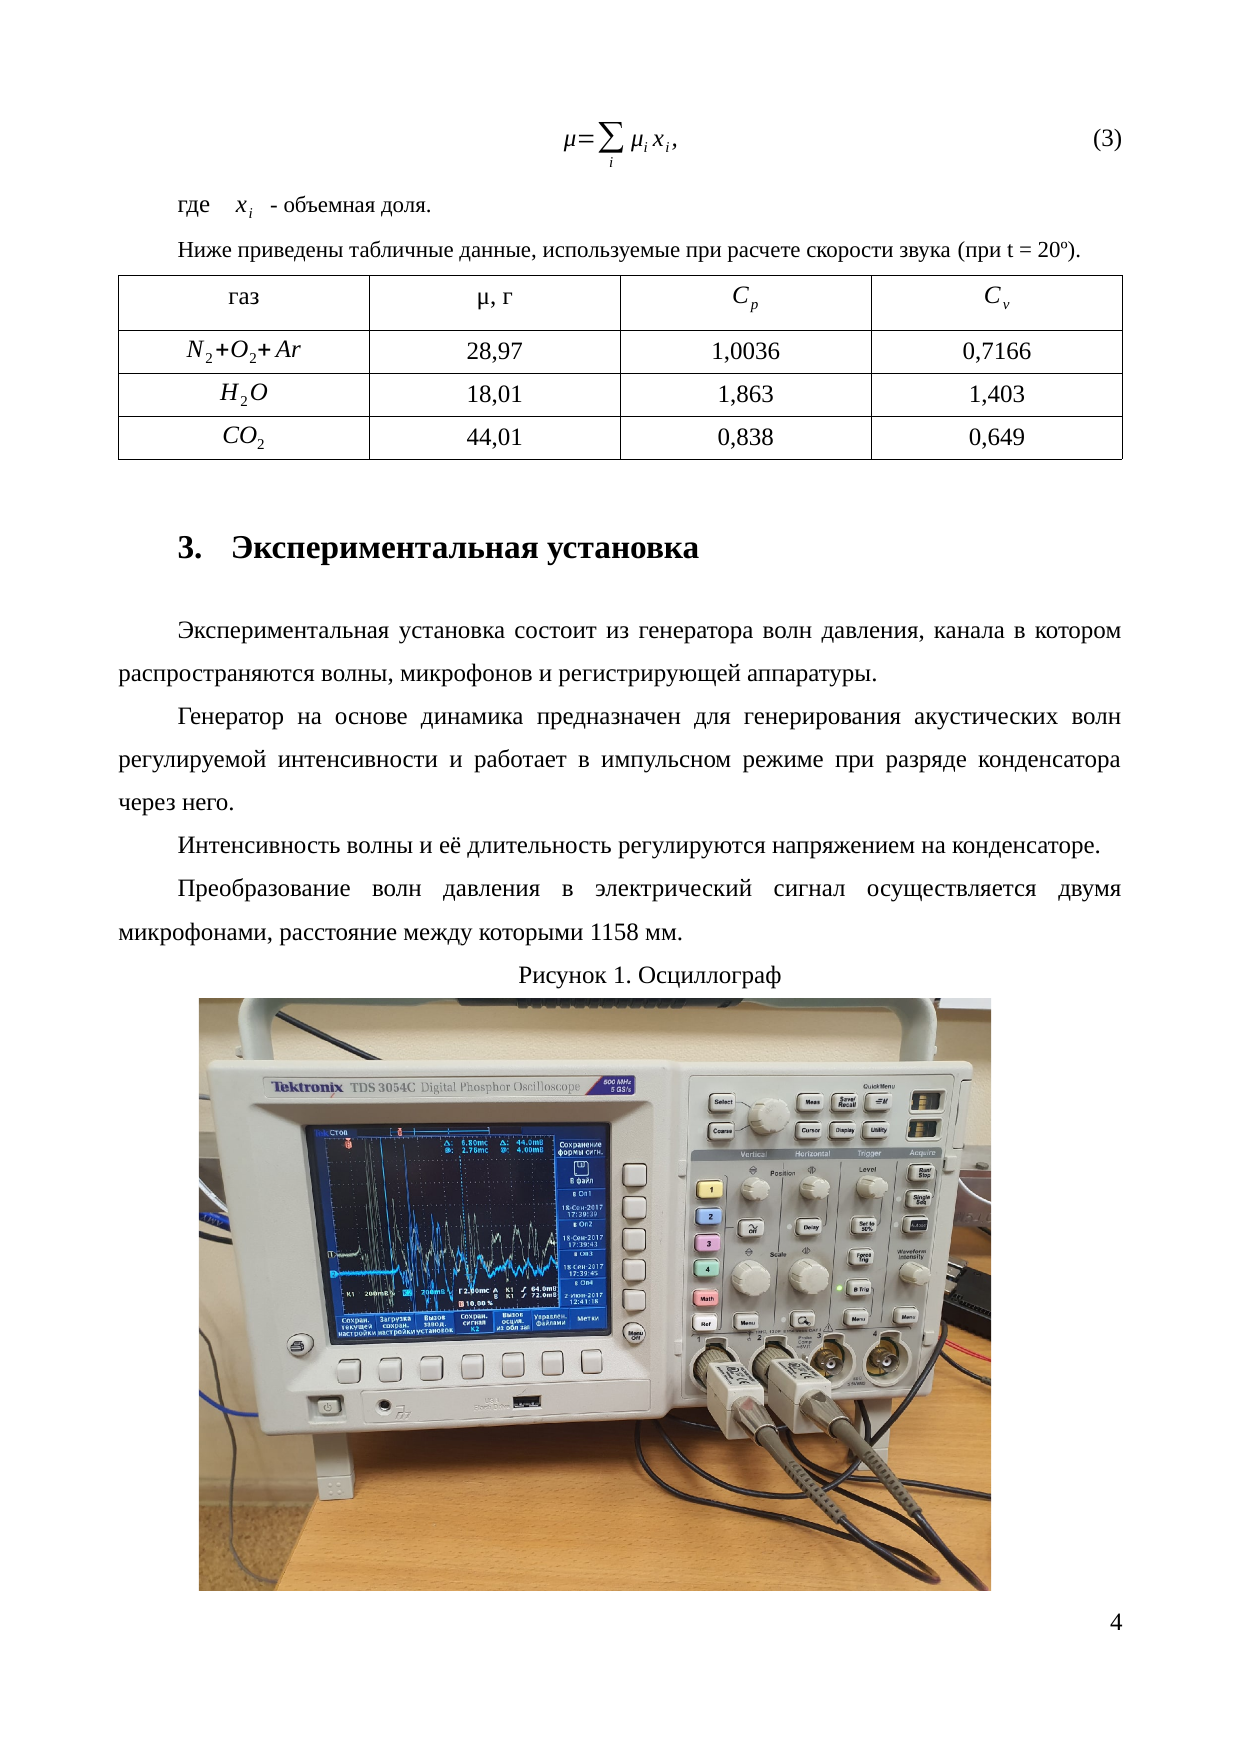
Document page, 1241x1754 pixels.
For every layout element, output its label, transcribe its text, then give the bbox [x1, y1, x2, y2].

table_header [621, 276, 871, 330]
text Интенсивность волны и её длительность регулируются напряжением на конденсаторе. [118, 830, 1122, 859]
text (3) [118, 118, 1122, 175]
text Преобразование волн давления в электрический сигнал осуществляется двумя микрофонами, расстояние между которыми 1158 мм. [118, 873, 1122, 945]
table_header [872, 276, 1122, 330]
table_cell 1,403 [872, 374, 1122, 416]
table_header газ [119, 276, 369, 330]
table_cell [119, 374, 369, 416]
subtitle Экспериментальная установка [118, 528, 1122, 566]
table_cell 0,7166 [872, 331, 1122, 373]
text Генератор на основе динамика предназначен для генерирования акустических волн регулируемой интенсивности и работает в импульсном режиме при разряде конденсатора через него. [118, 701, 1122, 816]
table_cell 28,97 [370, 331, 620, 373]
table_cell 18,01 [370, 374, 620, 416]
table_cell 1,0036 [621, 331, 871, 373]
text Экспериментальная установка состоит из генератора волн давления, канала в котором распространяются волны, микрофонов и регистрирующей аппаратуры. [118, 615, 1122, 687]
table_cell 1,863 [621, 374, 871, 416]
table_cell 44,01 [370, 417, 620, 459]
picture [198, 998, 992, 1591]
table_header μ, г [370, 276, 620, 330]
text где - объемная доля. [118, 189, 1122, 222]
table_cell 0,838 [621, 417, 871, 459]
text Ниже приведены табличные данные, используемые при расчете скорости звука (при t = 20º). [118, 236, 1122, 262]
text Рисунок 1. Осциллограф [118, 960, 1122, 988]
table_cell [119, 331, 369, 373]
table_cell [119, 417, 369, 459]
table_cell 0,649 [872, 417, 1122, 459]
